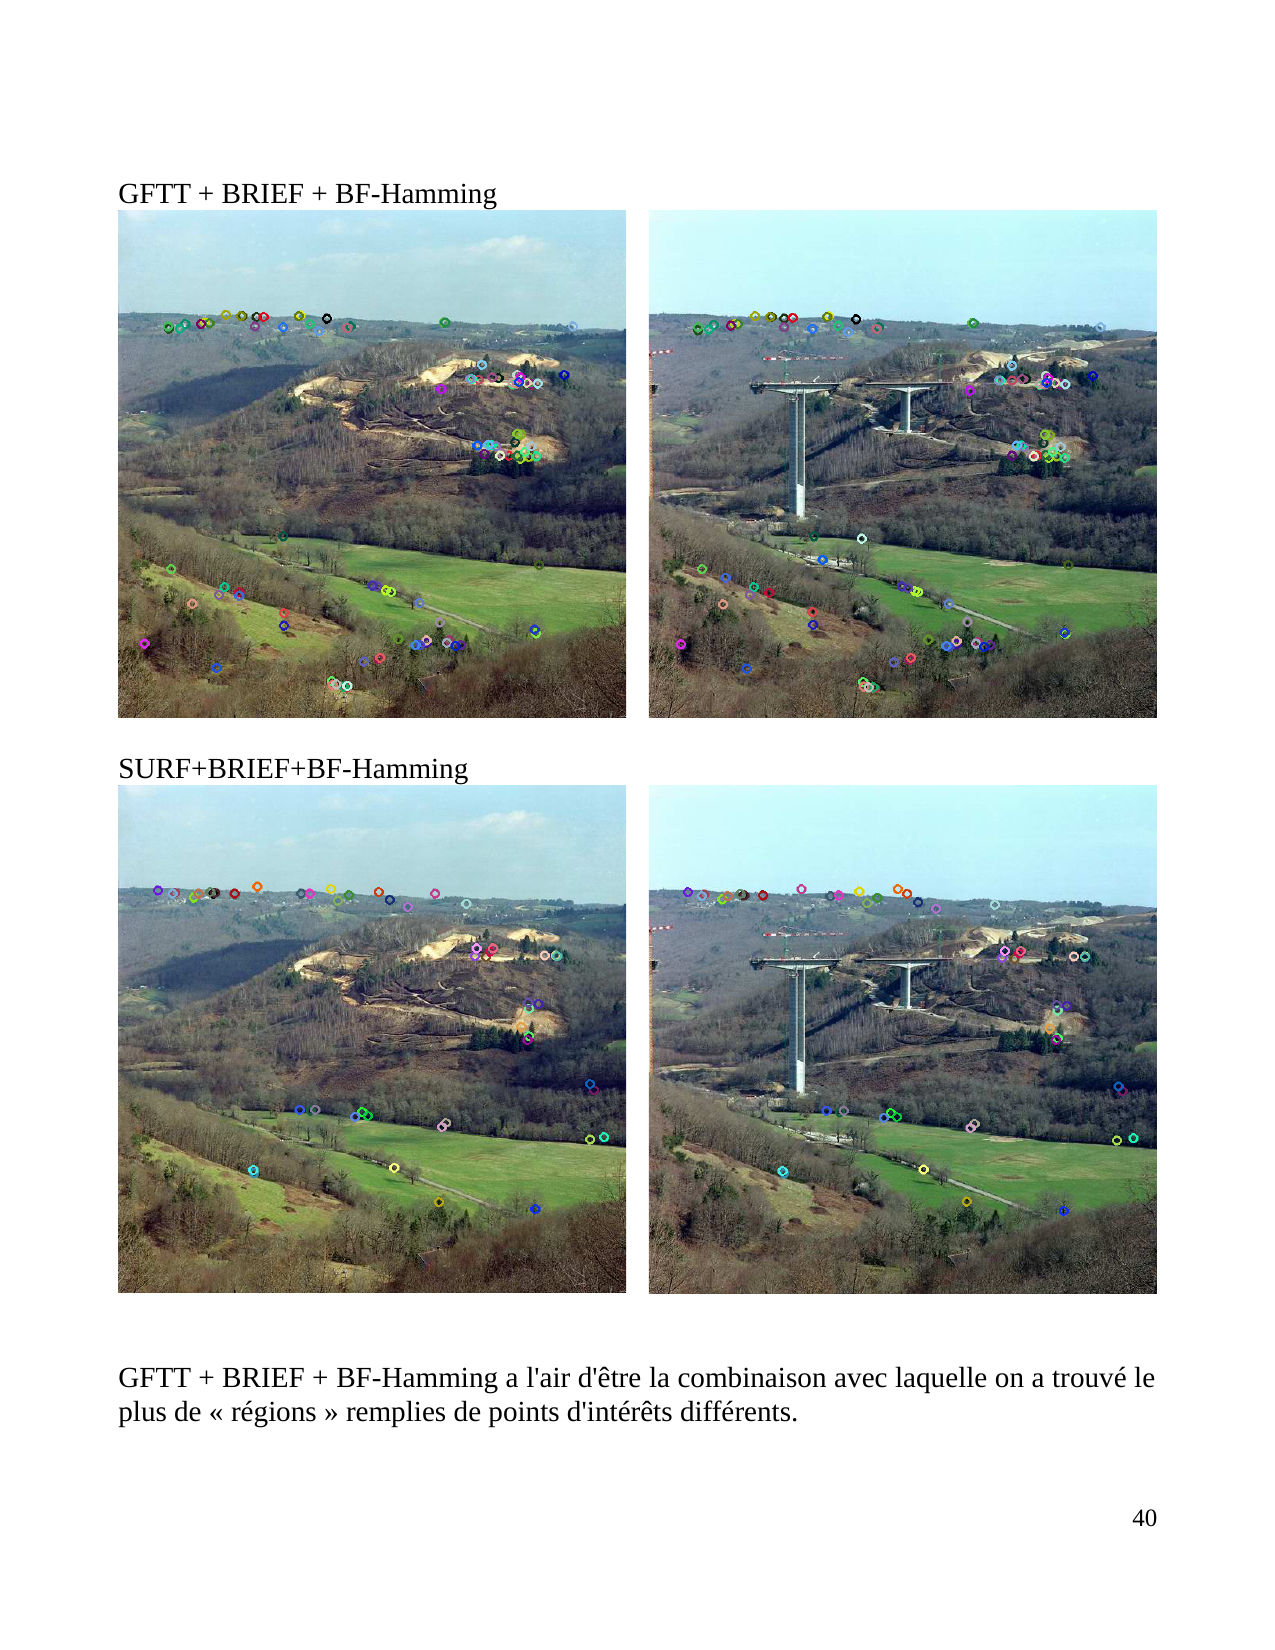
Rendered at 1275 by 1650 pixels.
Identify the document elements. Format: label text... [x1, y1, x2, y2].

picture [118, 785, 627, 1293]
text GFTT + BRIEF + BF-Hamming a l'air d'être la combinaison avec laquelle on a trouvé le plus de « régions » remplies de points d'intérêts différents. [118, 1360, 1157, 1427]
picture [648, 785, 1157, 1294]
text GFTT + BRIEF + BF-Hamming [118, 176, 1157, 210]
text SURF+BRIEF+BF-Hamming [118, 751, 1157, 785]
picture [118, 210, 627, 718]
picture [648, 210, 1157, 718]
